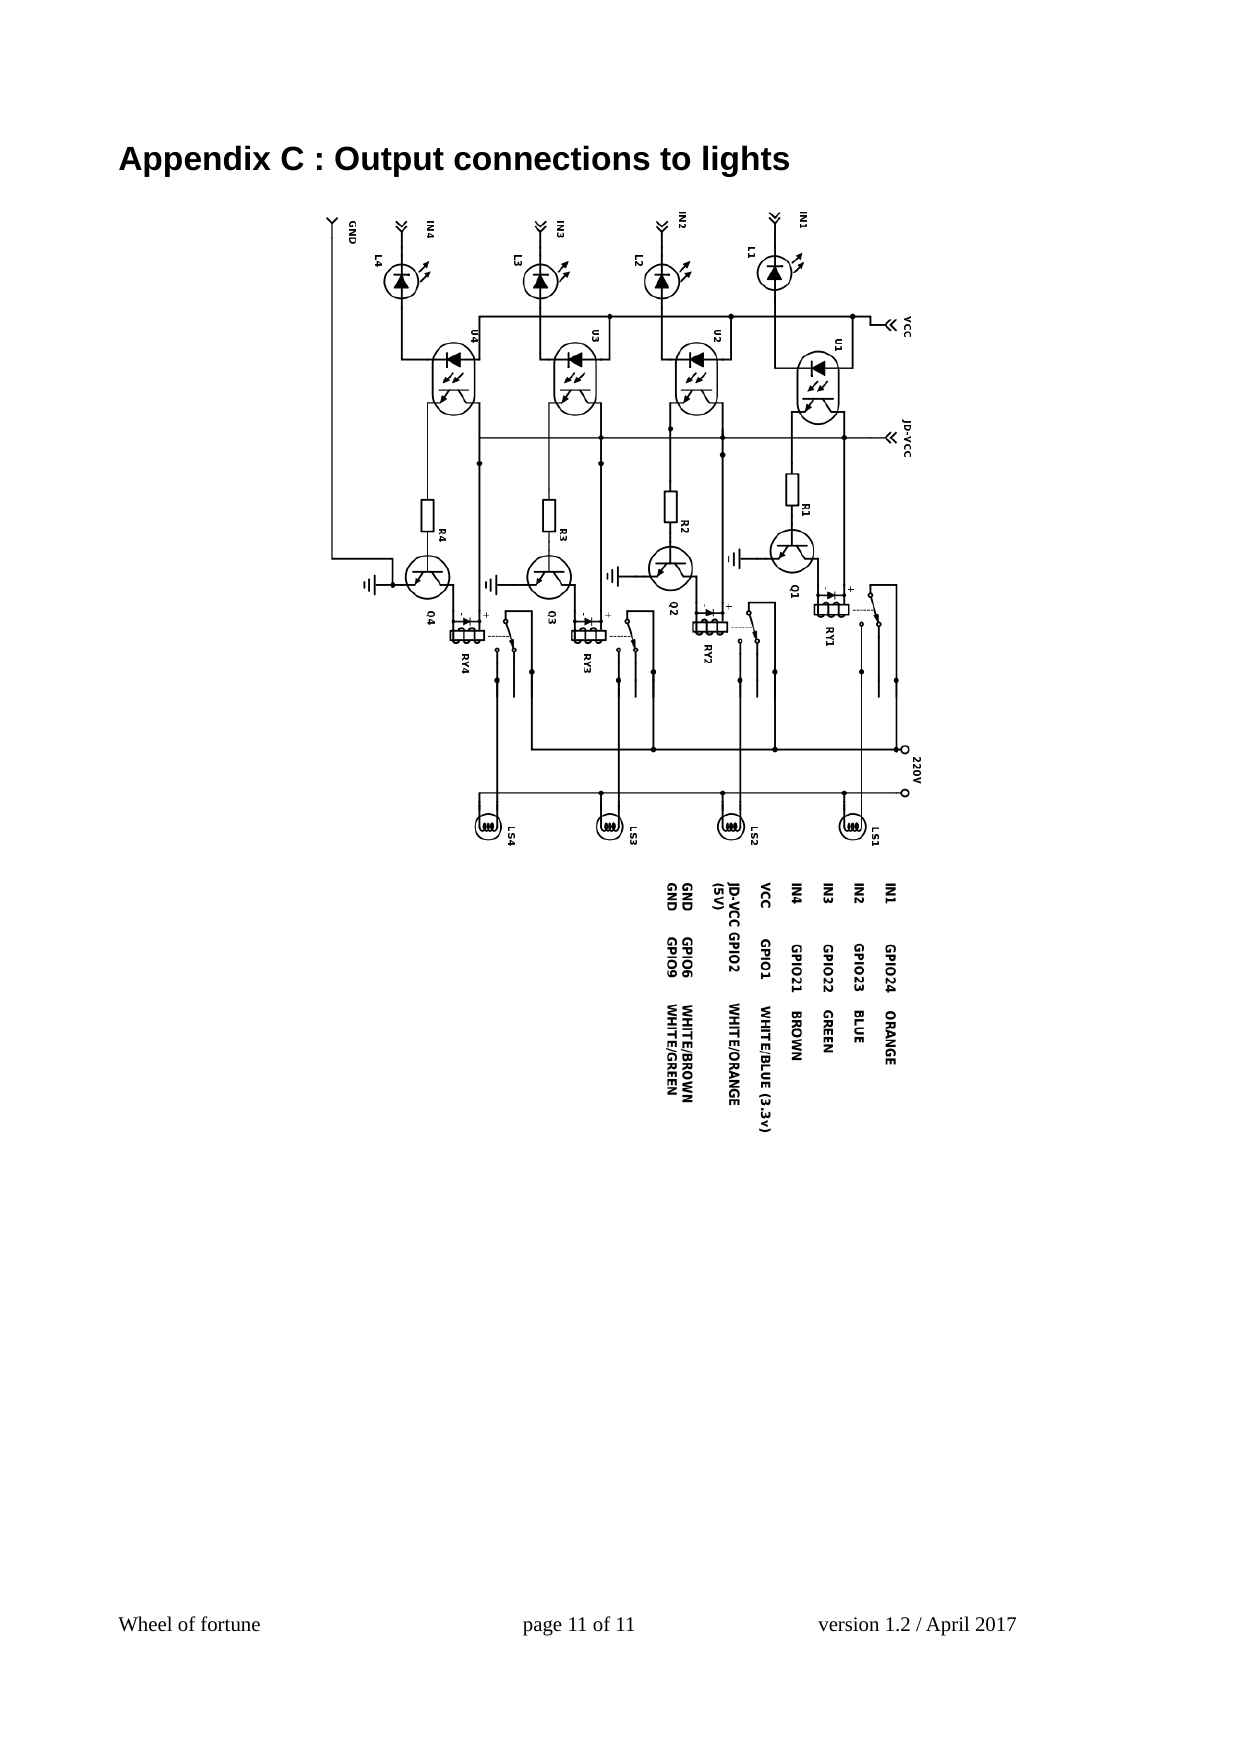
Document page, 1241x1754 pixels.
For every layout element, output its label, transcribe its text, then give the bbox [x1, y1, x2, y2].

subtitle Appendix C : Output connections to lights [118, 139, 1122, 178]
picture [295, 190, 945, 1194]
